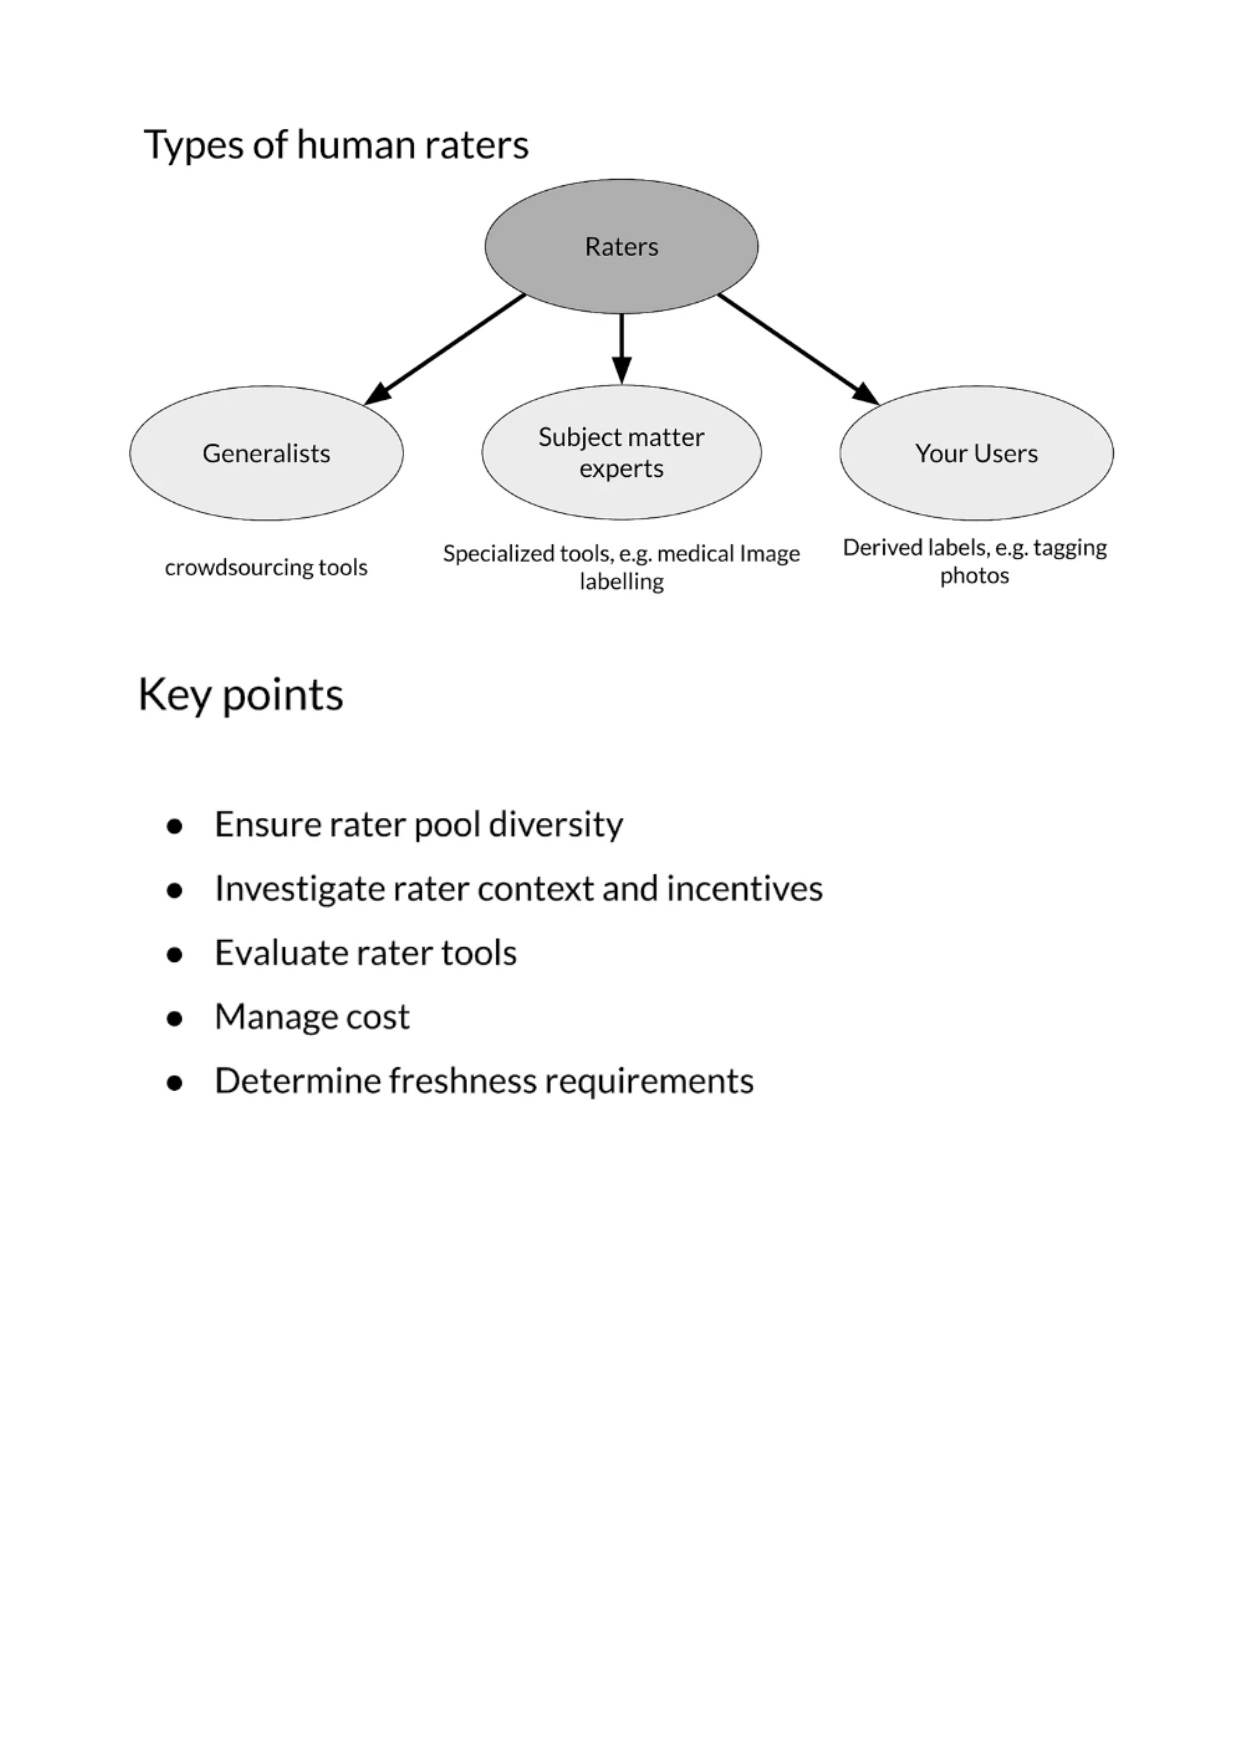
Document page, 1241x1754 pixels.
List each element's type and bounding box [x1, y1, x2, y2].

picture [118, 666, 1123, 1112]
picture [118, 118, 1123, 609]
